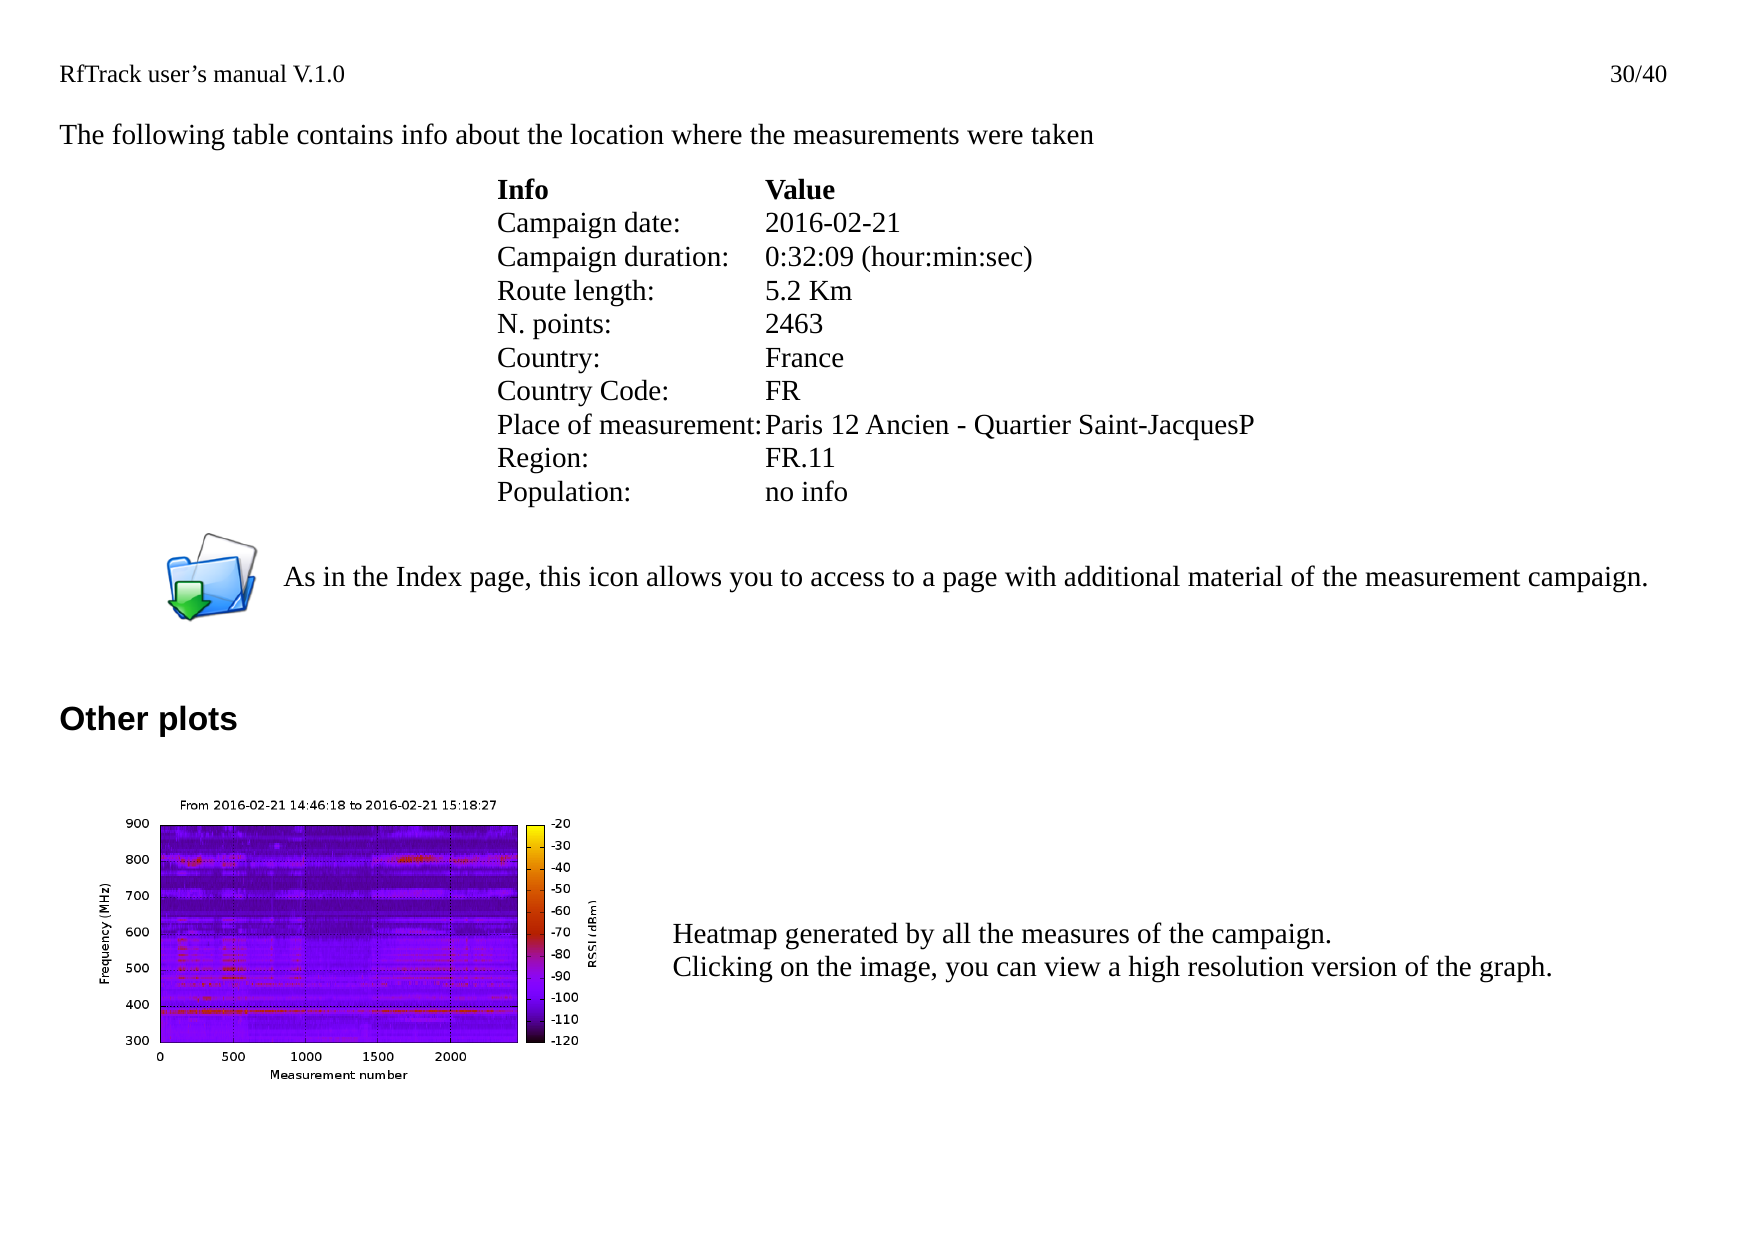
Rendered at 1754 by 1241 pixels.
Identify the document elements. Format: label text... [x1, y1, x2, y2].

text The following table contains info about the location where the measurements were taken [59, 117, 1695, 151]
table_cell 2463 [765, 306, 1257, 340]
table_cell Region: [497, 440, 765, 474]
table_cell France [765, 340, 1257, 373]
table_cell 0:32:09 (hour:min:sec) [765, 239, 1257, 273]
table_cell Country: [497, 340, 765, 373]
table_cell no info [765, 474, 1257, 507]
table_cell Paris 12 Ancien - Quartier Saint-JacquesP [765, 407, 1257, 440]
table_header Info [497, 172, 765, 206]
table_header [59, 750, 667, 1148]
table_header As in the Index page, this icon allows you to access to a page with additional material of the measurement campaign. [278, 508, 1695, 678]
table_cell 2016-02-21 [765, 206, 1257, 239]
table_cell Place of measurement: [497, 407, 765, 440]
picture [64, 756, 597, 1143]
table_header Value [765, 172, 1257, 206]
table_cell FR.11 [765, 440, 1257, 474]
table_cell N. points: [497, 306, 765, 340]
table_cell FR [765, 373, 1257, 407]
picture [160, 513, 272, 632]
table_header [59, 508, 277, 678]
table_cell Campaign date: [497, 206, 765, 239]
table_cell Population: [497, 474, 765, 507]
table_cell Route length: [497, 273, 765, 306]
table_cell Campaign duration: [497, 239, 765, 273]
subtitle Other plots [59, 699, 1695, 738]
table_cell 5.2 Km [765, 273, 1257, 306]
table_header Heatmap generated by all the measures of the campaign. Clicking on the image, you can view a high resolution version of the graph. [667, 750, 1695, 1148]
table_cell Country Code: [497, 373, 765, 407]
